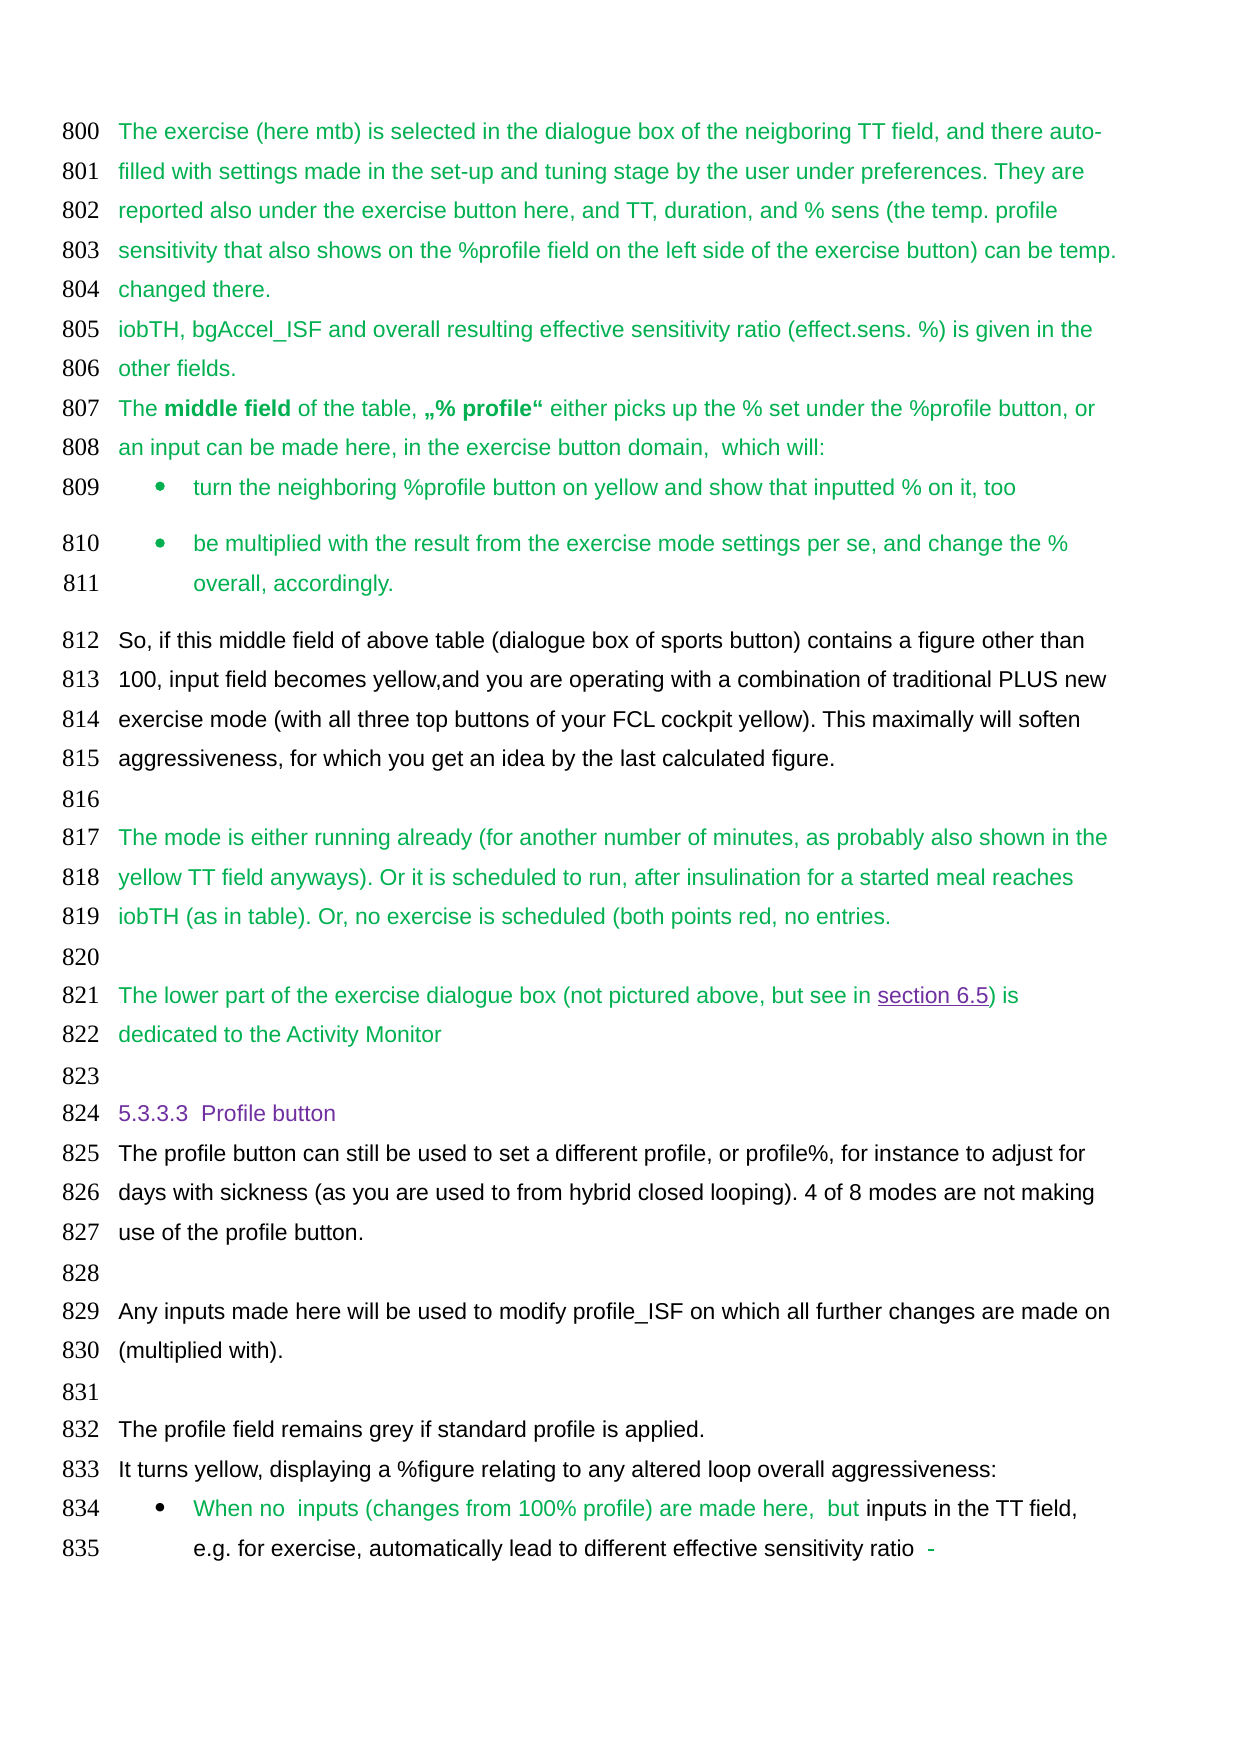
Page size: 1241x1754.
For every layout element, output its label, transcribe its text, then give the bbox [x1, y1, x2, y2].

text The profile field remains grey if standard profile is applied. [118, 1416, 1122, 1442]
text iobTH, bgAccel_ISF and overall resulting effective sensitivity ratio (effect.sens. %) is given in the other fields. [118, 316, 1122, 381]
list be multiplied with the result from the exercise mode settings per se, and change the % overall, accordingly. [156, 530, 1122, 597]
text The mode is either running already (for another number of minutes, as probably also shown in the yellow TT field anyways). Or it is scheduled to run, after insulination for a started meal reaches iobTH (as in table). Or, no exercise is scheduled (both points red, no entries. [118, 824, 1122, 929]
text 5.3.3.3 Profile button [118, 1100, 1122, 1127]
list When no inputs (changes from 100% profile) are made here, but inputs in the TT field, e.g. for exercise, automatically lead to different effective sensitivity ratio [156, 1495, 1122, 1561]
text The middle field of the table, „% profile“ either picks up the % set under the %profile button, or an input can be made here, in the exercise button domain, which will: [118, 394, 1122, 460]
text It turns yellow, displaying a %figure relating to any altered loop overall aggressiveness: [118, 1456, 1122, 1482]
text Any inputs made here will be used to modify profile_ISF on which all further changes are made on (multiplied with). [118, 1298, 1122, 1363]
text The lower part of the exercise dialogue box (not pictured above, but see in section 6.5) is dedicated to the Activity Monitor [118, 982, 1122, 1048]
text The exercise (here mtb) is selected in the dialogue box of the neigboring TT field, and there auto- filled with settings made in the set-up and tuning stage by the user under preferences. They are reported also under the exercise button here, and TT, duration, and % sens (the temp. profile sensitivity that also shows on the %profile field on the left side of the exercise button) can be temp. changed there. [118, 118, 1122, 302]
text So, if this middle field of above table (dialogue box of sports button) contains a figure other than 100, input field becomes yellow,and you are operating with a combination of traditional PLUS new exercise mode (with all three top buttons of your FCL cockpit yellow). This maximally will soften aggressiveness, for which you get an idea by the last calculated figure. [118, 627, 1122, 771]
text The profile button can still be used to set a different profile, or profile%, for instance to adjust for days with sickness (as you are used to from hybrid closed looping). 4 of 8 modes are not making use of the profile button. [118, 1140, 1122, 1245]
list turn the neighboring %profile button on yellow and show that inputted % on it, too [156, 473, 1122, 500]
